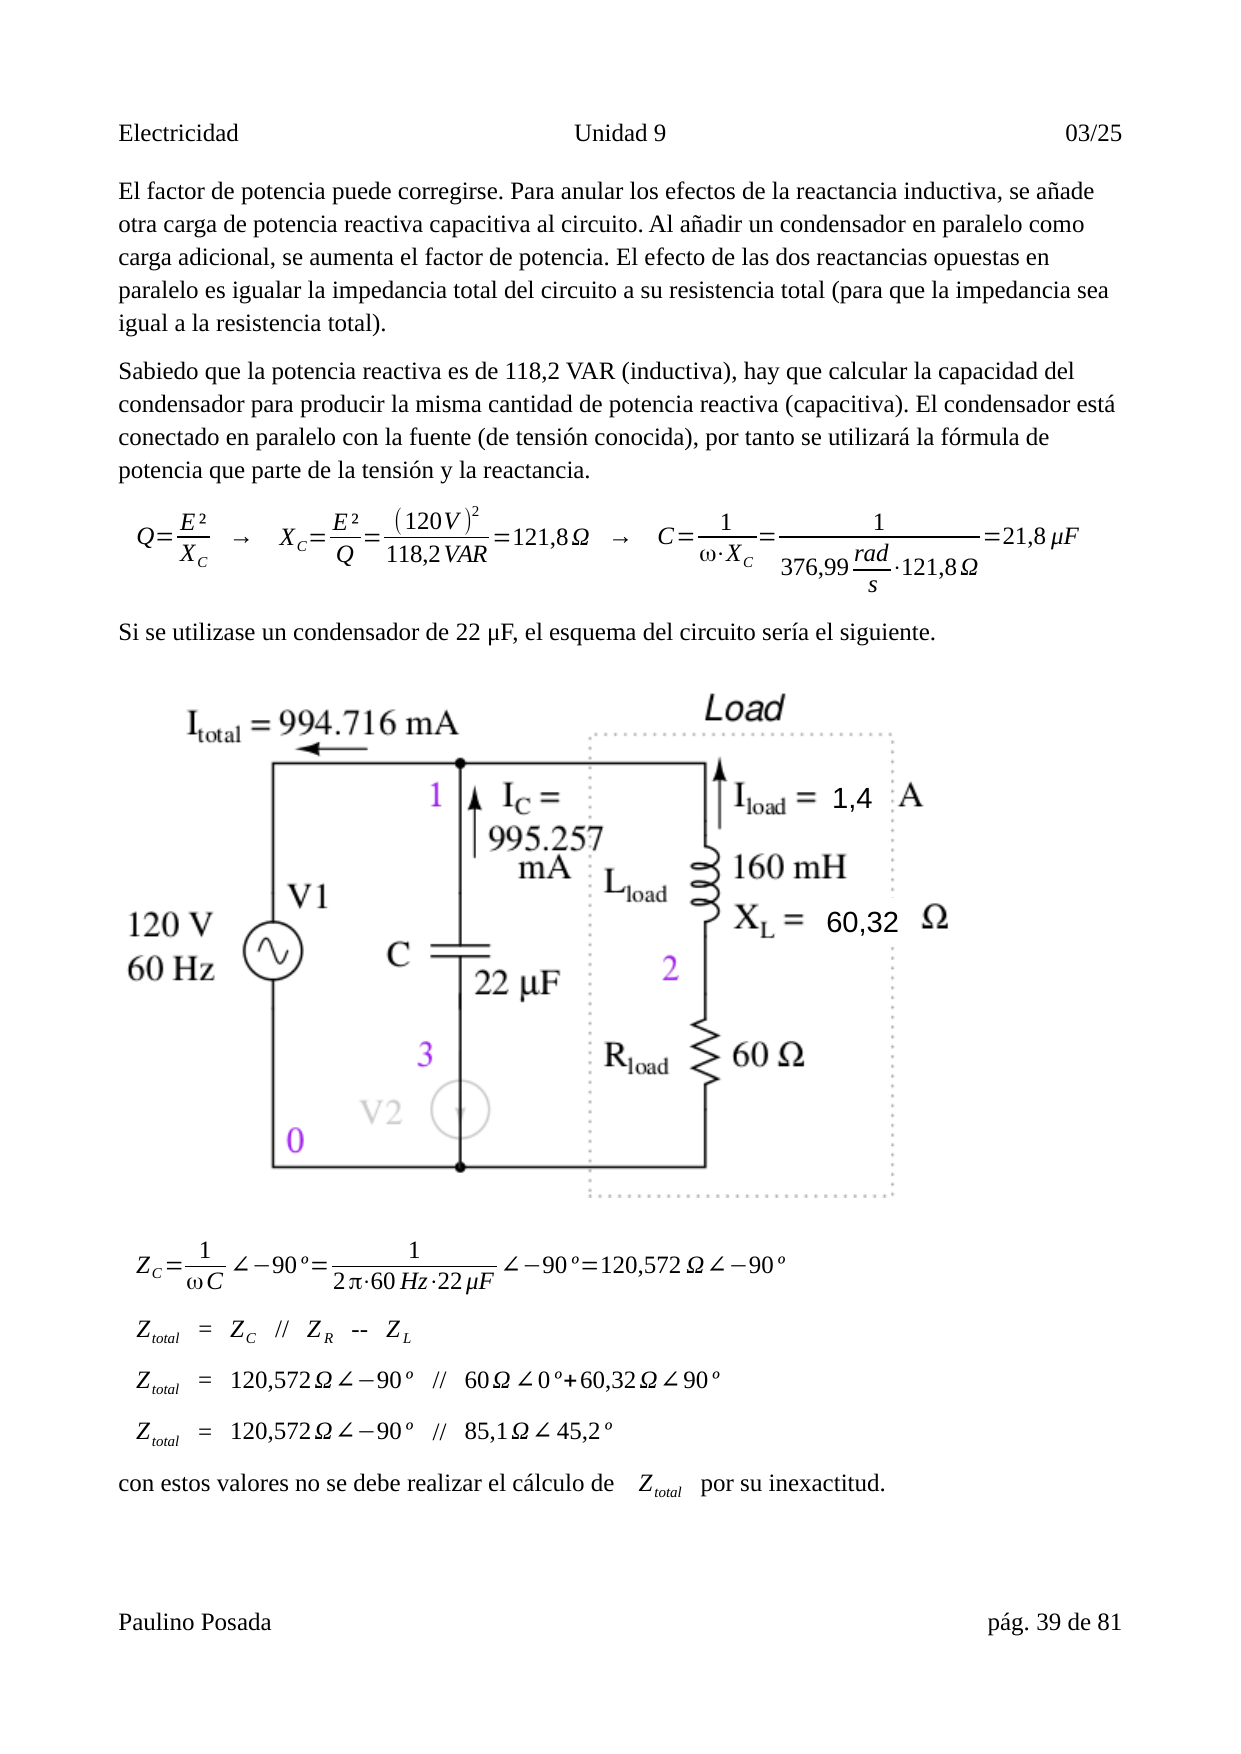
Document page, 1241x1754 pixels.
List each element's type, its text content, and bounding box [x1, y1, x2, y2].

text El factor de potencia puede corregirse. Para anular los efectos de la reactancia inductiva, se añade otra carga de potencia reactiva capacitiva al circuito. Al añadir un condensador en paralelo como carga adicional, se aumenta el factor de potencia. El efecto de las dos reactancias opuestas en paralelo es igualar la impedancia total del circuito a su resistencia total (para que la impedancia sea igual a la resistencia total). [118, 176, 1122, 337]
picture [118, 683, 984, 1198]
text Si se utilizase un condensador de 22 μF, el esquema del circuito sería el siguiente. [118, 617, 1122, 646]
text =// [118, 1366, 1122, 1398]
text con estos valores no se debe realizar el cálculo de por su inexactitud. [118, 1468, 1122, 1501]
text → → [118, 503, 1122, 598]
text Sabiedo que la potencia reactiva es de 118,2 VAR (inductiva), hay que calcular la capacidad del condensador para producir la misma cantidad de potencia reactiva (capacitiva). El condensador está conectado en paralelo con la fuente (de tensión conocida), por tanto se utilizará la fórmula de potencia que parte de la tensión y la reactancia. [118, 356, 1122, 484]
text =//-- [118, 1314, 1122, 1347]
text =// [118, 1417, 1122, 1449]
